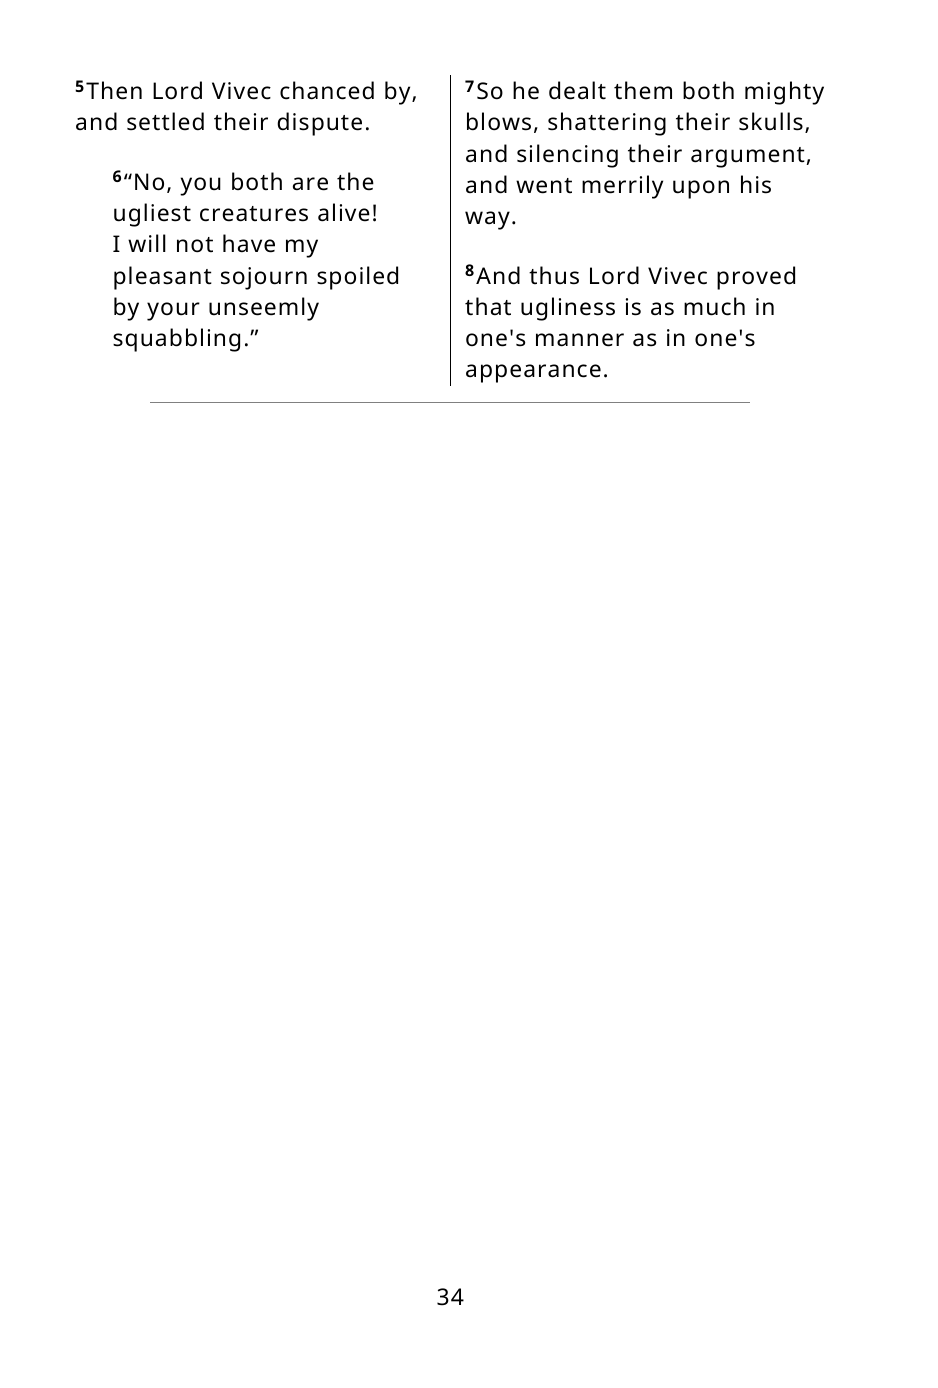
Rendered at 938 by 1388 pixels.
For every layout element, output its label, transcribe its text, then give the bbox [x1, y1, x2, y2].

text 7So he dealt them both mighty blows, shattering their skulls, and silencing their argument, and went merrily upon his way. [465, 75, 825, 231]
text 8And thus Lord Vivec proved that ugliness is as much in one's manner as in one's appearance. [465, 260, 825, 385]
text 5Then Lord Vivec chanced by, and settled their dispute. [75, 75, 435, 137]
text 6“No, you both are the ugliest creatures alive! I will not have my pleasant sojourn spoiled by your unseemly squabbling.” [112, 166, 416, 353]
